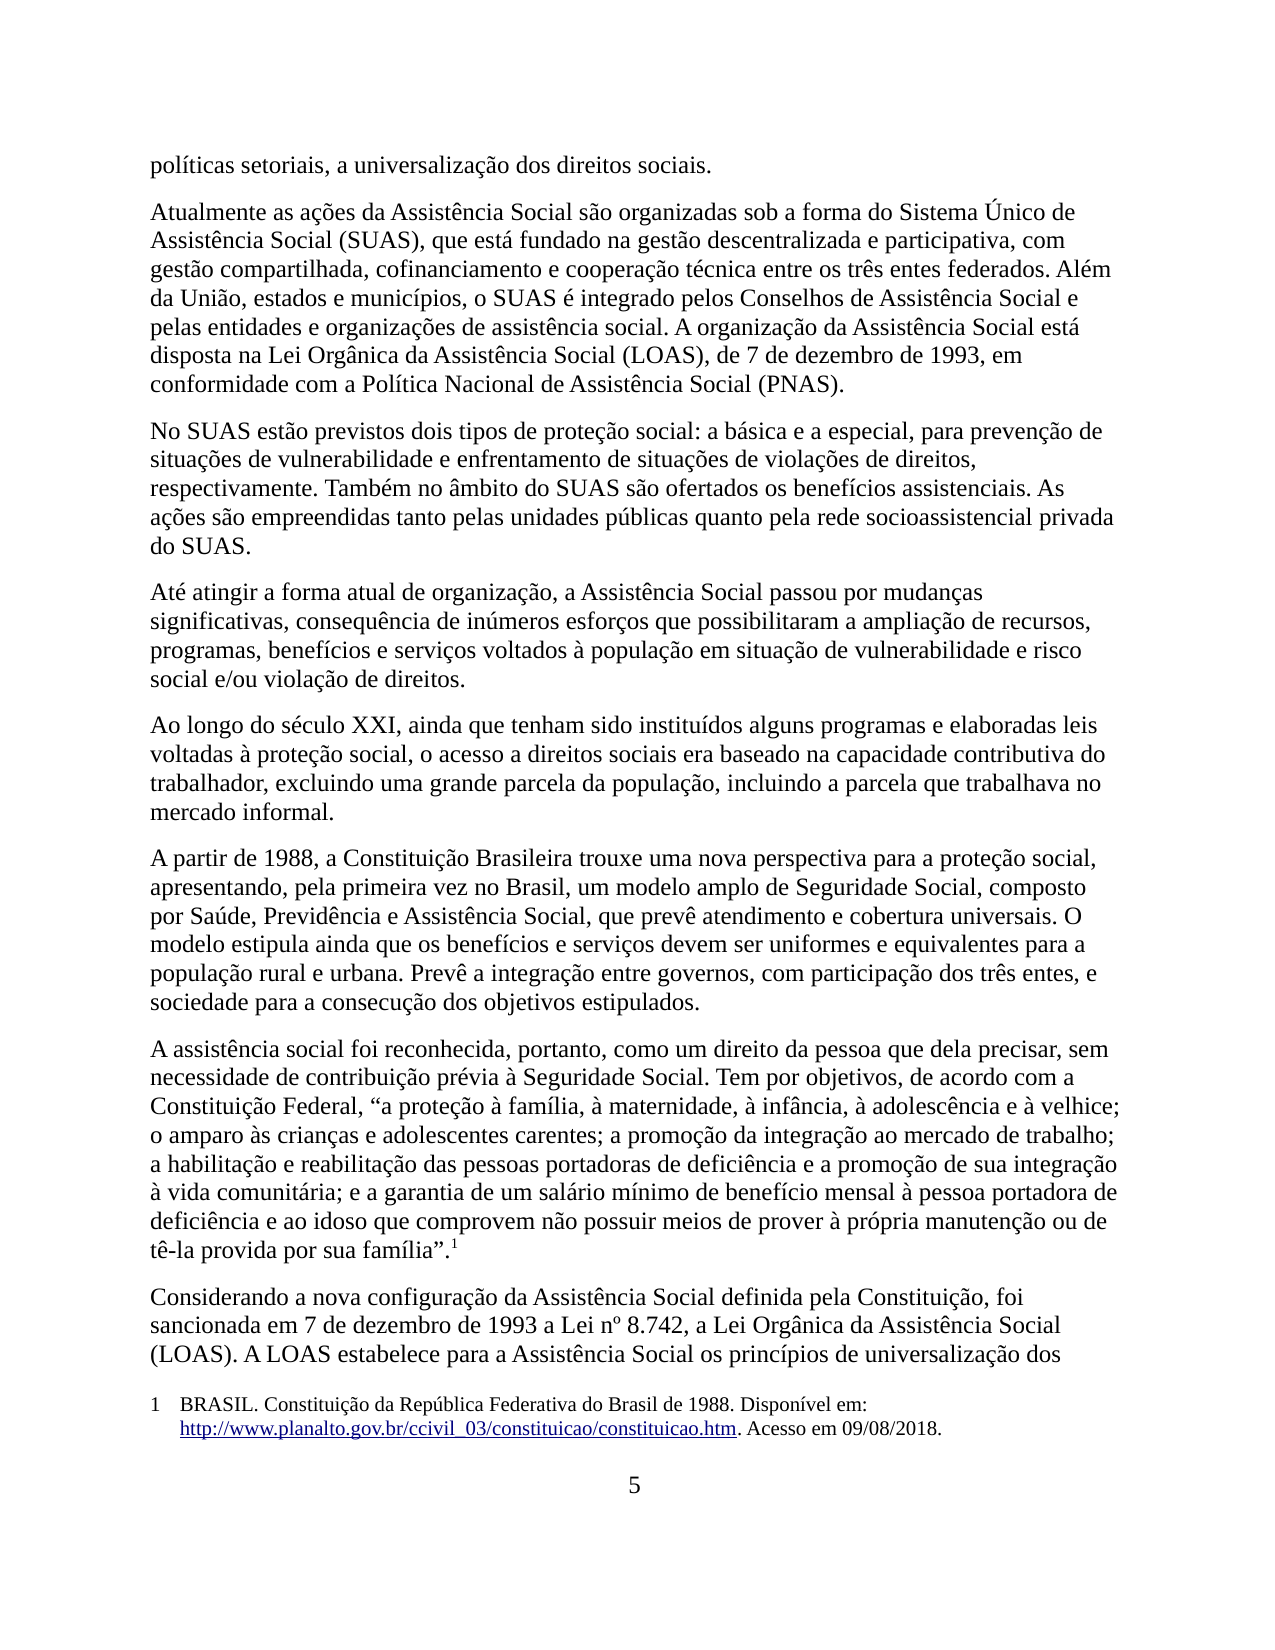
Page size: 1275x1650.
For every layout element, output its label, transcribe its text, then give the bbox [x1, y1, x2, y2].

text No SUAS estão previstos dois tipos de proteção social: a básica e a especial, para prevenção de situações de vulnerabilidade e enfrentamento de situações de violações de direitos, respectivamente. Também no âmbito do SUAS são ofertados os benefícios assistenciais. As ações são empreendidas tanto pelas unidades públicas quanto pela rede socioassistencial privada do SUAS. [150, 416, 1125, 559]
text BRASIL. Constituição da República Federativa do Brasil de 1988. Disponível em: http://www.planalto.gov.br/ccivil_03/constituicao/constituicao.htm. Acesso em 09/08/2018. [150, 1392, 1125, 1440]
text políticas setoriais, a universalização dos direitos sociais. [150, 150, 1125, 179]
text A partir de 1988, a Constituição Brasileira trouxe uma nova perspectiva para a proteção social, apresentando, pela primeira vez no Brasil, um modelo amplo de Seguridade Social, composto por Saúde, Previdência e Assistência Social, que prevê atendimento e cobertura universais. O modelo estipula ainda que os benefícios e serviços devem ser uniformes e equivalentes para a população rural e urbana. Prevê a integração entre governos, com participação dos três entes, e sociedade para a consecução dos objetivos estipulados. [150, 843, 1125, 1016]
text Atualmente as ações da Assistência Social são organizadas sob a forma do Sistema Único de Assistência Social (SUAS), que está fundado na gestão descentralizada e participativa, com gestão compartilhada, cofinanciamento e cooperação técnica entre os três entes federados. Além da União, estados e municípios, o SUAS é integrado pelos Conselhos de Assistência Social e pelas entidades e organizações de assistência social. A organização da Assistência Social está disposta na Lei Orgânica da Assistência Social (LOAS), de 7 de dezembro de 1993, em conformidade com a Política Nacional de Assistência Social (PNAS). [150, 197, 1125, 398]
text Ao longo do século XXI, ainda que tenham sido instituídos alguns programas e elaboradas leis voltadas à proteção social, o acesso a direitos sociais era baseado na capacidade contributiva do trabalhador, excluindo uma grande parcela da população, incluindo a parcela que trabalhava no mercado informal. [150, 710, 1125, 825]
text Até atingir a forma atual de organização, a Assistência Social passou por mudanças significativas, consequência de inúmeros esforços que possibilitaram a ampliação de recursos, programas, benefícios e serviços voltados à população em situação de vulnerabilidade e risco social e/ou violação de direitos. [150, 577, 1125, 692]
text Considerando a nova configuração da Assistência Social definida pela Constituição, foi sancionada em 7 de dezembro de 1993 a Lei nº 8.742, a Lei Orgânica da Assistência Social (LOAS). A LOAS estabelece para a Assistência Social os princípios de universalização dos [150, 1282, 1125, 1368]
text A assistência social foi reconhecida, portanto, como um direito da pessoa que dela precisar, sem necessidade de contribuição prévia à Seguridade Social. Tem por objetivos, de acordo com a Constituição Federal, “a proteção à família, à maternidade, à infância, à adolescência e à velhice; o amparo às crianças e adolescentes carentes; a promoção da integração ao mercado de trabalho; a habilitação e reabilitação das pessoas portadoras de deficiência e a promoção de sua integração à vida comunitária; e a garantia de um salário mínimo de benefício mensal à pessoa portadora de deficiência e ao idoso que comprovem não possuir meios de prover à própria manutenção ou de tê-la provida por sua família”. [150, 1034, 1125, 1264]
